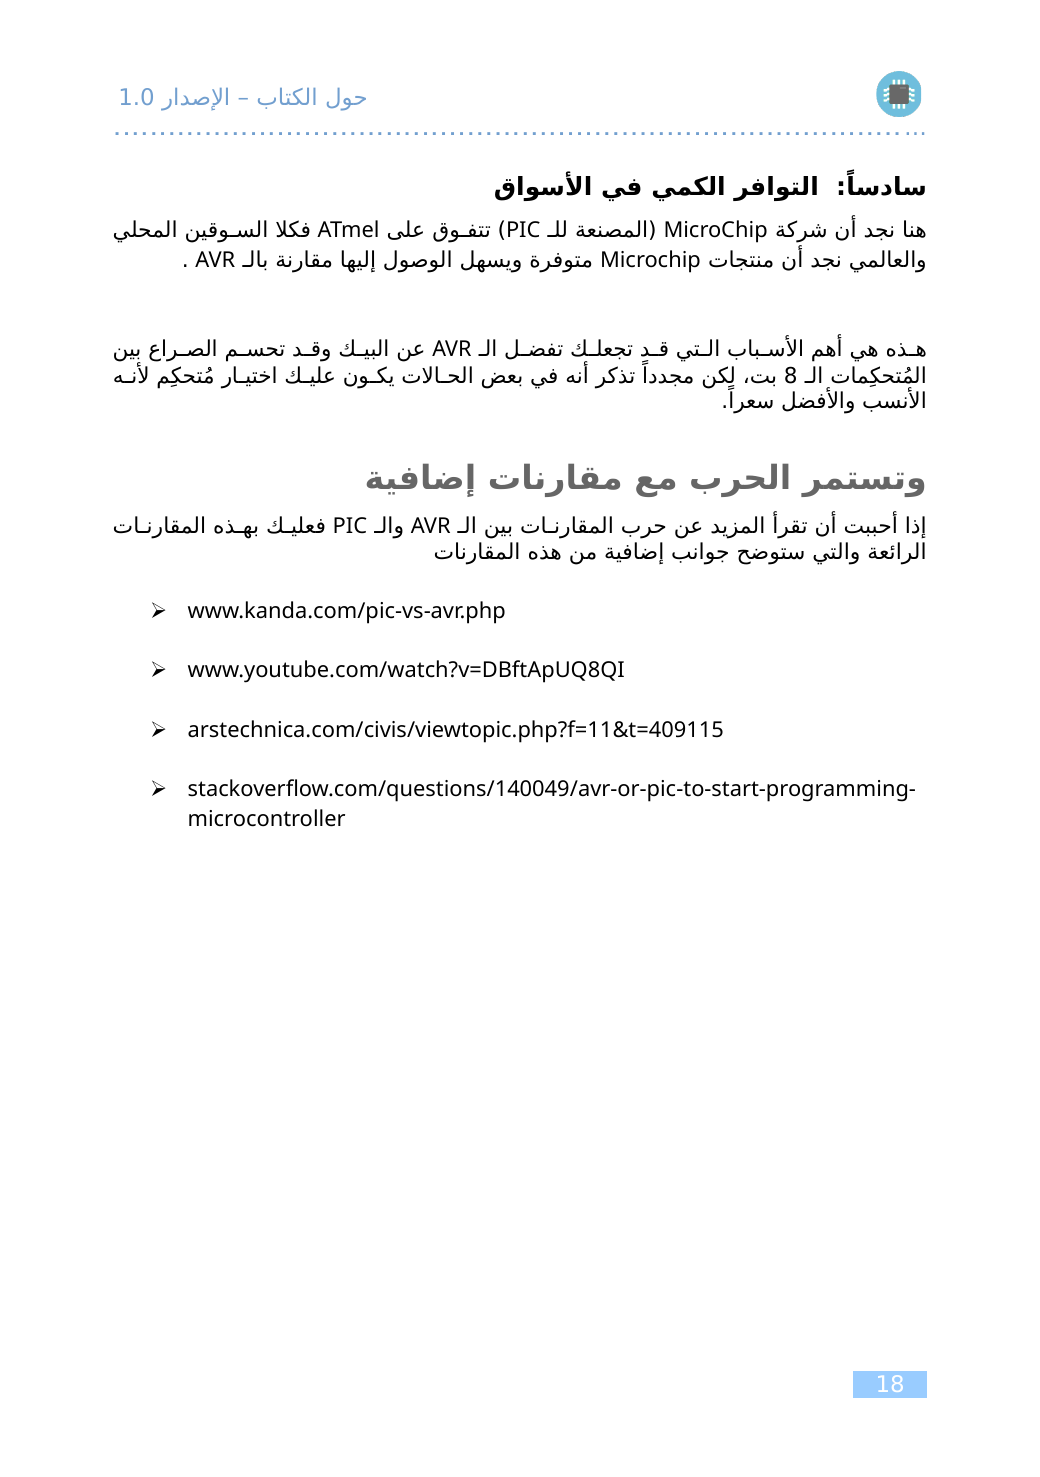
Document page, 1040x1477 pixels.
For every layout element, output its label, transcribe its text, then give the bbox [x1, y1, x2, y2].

list arstechnica.com/civis/viewtopic.php?f=11&t=409115 [150, 714, 927, 744]
text هذه هي أهم الأسباب التي قد تجعلك تفضل الـ AVR عن البيك وقد تحسم الصراع بين المُتحكِمات الـ 8 بت، لكن مجدداً تذكر أنه في بعض الحالات يكون عليك اختيار مُتحكِم لأنه الأنسب والأفضل سعراً. [112, 333, 927, 414]
list www.kanda.com/pic-vs-avr.php [150, 595, 927, 624]
picture [876, 71, 922, 117]
subtitle سادساً: التوافر الكمي في الأسواق [112, 172, 927, 201]
text إذا أحببت أن تقرأ المزيد عن حرب المقارنات بين الـ AVR والـ PIC فعليك بهذه المقارنات الرائعة والتي ستوضح جوانب إضافية من هذه المقارنات [112, 509, 927, 565]
text هنا نجد أن شركة MicroChip (المصنعة للـ PIC) تتفوق على ATmel فكلا السوقين المحلي والعالمي نجد أن منتجات Microchip متوفرة ويسهل الوصول إليها مقارنة بالـ AVR . [112, 214, 927, 273]
list www.youtube.com/watch?v=DBftApUQ8QI [150, 654, 927, 684]
subtitle وتستمر الحرب مع مقارنات إضافية [112, 458, 927, 497]
list stackoverflow.com/questions/140049/avr-or-pic-to-start-programming-microcontroller [150, 773, 927, 833]
